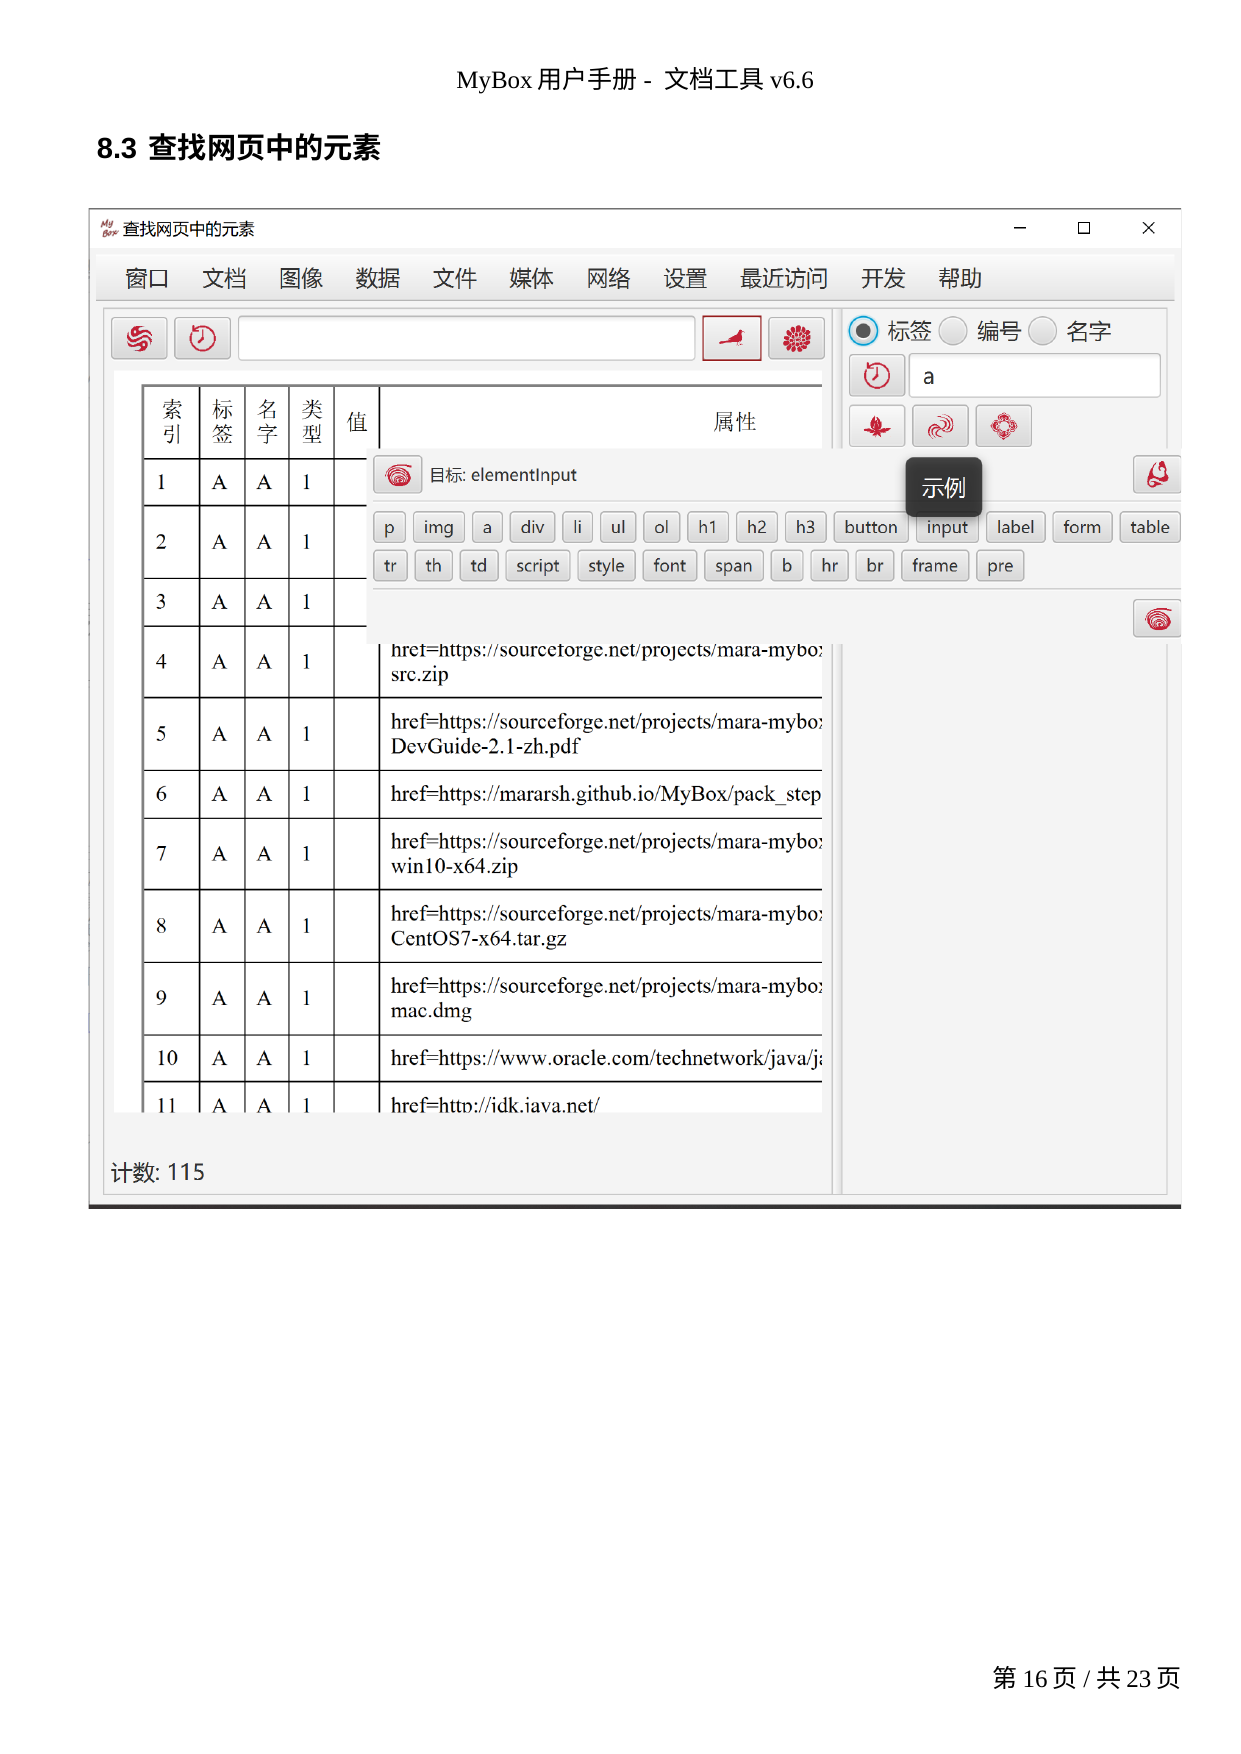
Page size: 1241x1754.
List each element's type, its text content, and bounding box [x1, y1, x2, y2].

subtitle 查找网页中的元素 [88, 125, 1181, 167]
picture [88, 208, 1182, 1209]
